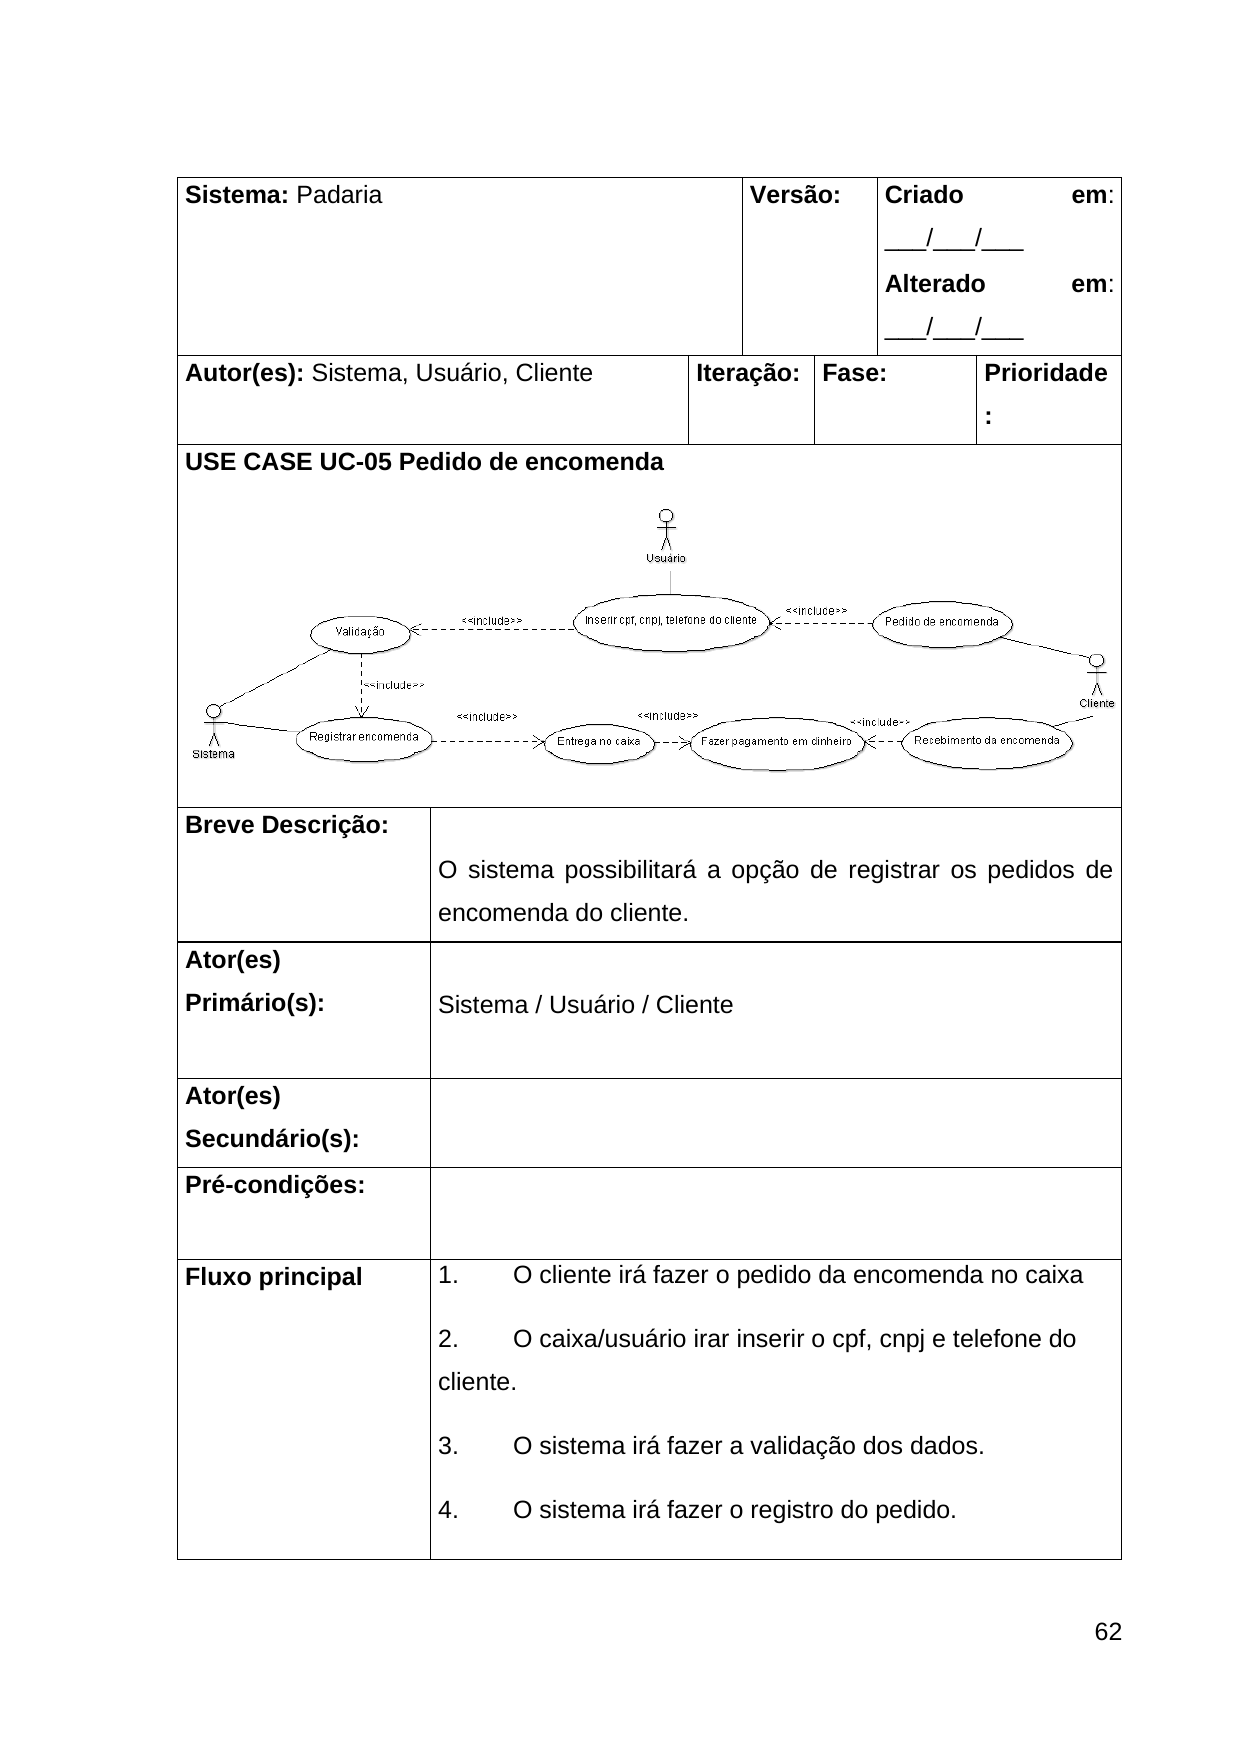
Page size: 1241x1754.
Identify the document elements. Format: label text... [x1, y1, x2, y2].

table_cell Ator(es) Secundário(s): [178, 1079, 430, 1167]
table_cell O sistema possibilitará a opção de registrar os pedidos de encomenda do cliente. [431, 808, 1121, 941]
picture [184, 492, 1122, 793]
table_cell [431, 1079, 1121, 1167]
table_cell Breve Descrição: [178, 808, 430, 941]
table_cell Ator(es) Primário(s): [178, 943, 430, 1078]
table_cell USE CASE UC-05 Pedido de encomenda [178, 445, 1121, 807]
table_cell Fase: [815, 356, 976, 444]
table_cell O cliente irá fazer o pedido da encomenda no caixa O caixa/usuário irar inserir o cpf, cnpj e telefone do cliente. O sistema irá fazer a validação dos dados. O sistema irá fazer o registro do pedido. O cliente irá no caixa pagar pela sua encomenda. Ao ter pago, o cliente irá receber sua encomenda no caixa. [431, 1260, 1121, 1558]
table_cell Iteração: [689, 356, 814, 444]
table_header Versão: [743, 178, 877, 355]
table_cell Fluxo principal [178, 1260, 430, 1558]
table_cell Autor(es): Sistema, Usuário, Cliente [178, 356, 688, 444]
table_cell Pré-condições: [178, 1168, 430, 1259]
table_cell [431, 1168, 1121, 1259]
table_header Criado em: ___/___/___ Alterado em: ___/___/___ [878, 178, 1121, 355]
table_cell Prioridade: [977, 356, 1121, 444]
table_header Sistema: Padaria [178, 178, 742, 355]
table_cell Sistema / Usuário / Cliente [431, 943, 1121, 1078]
